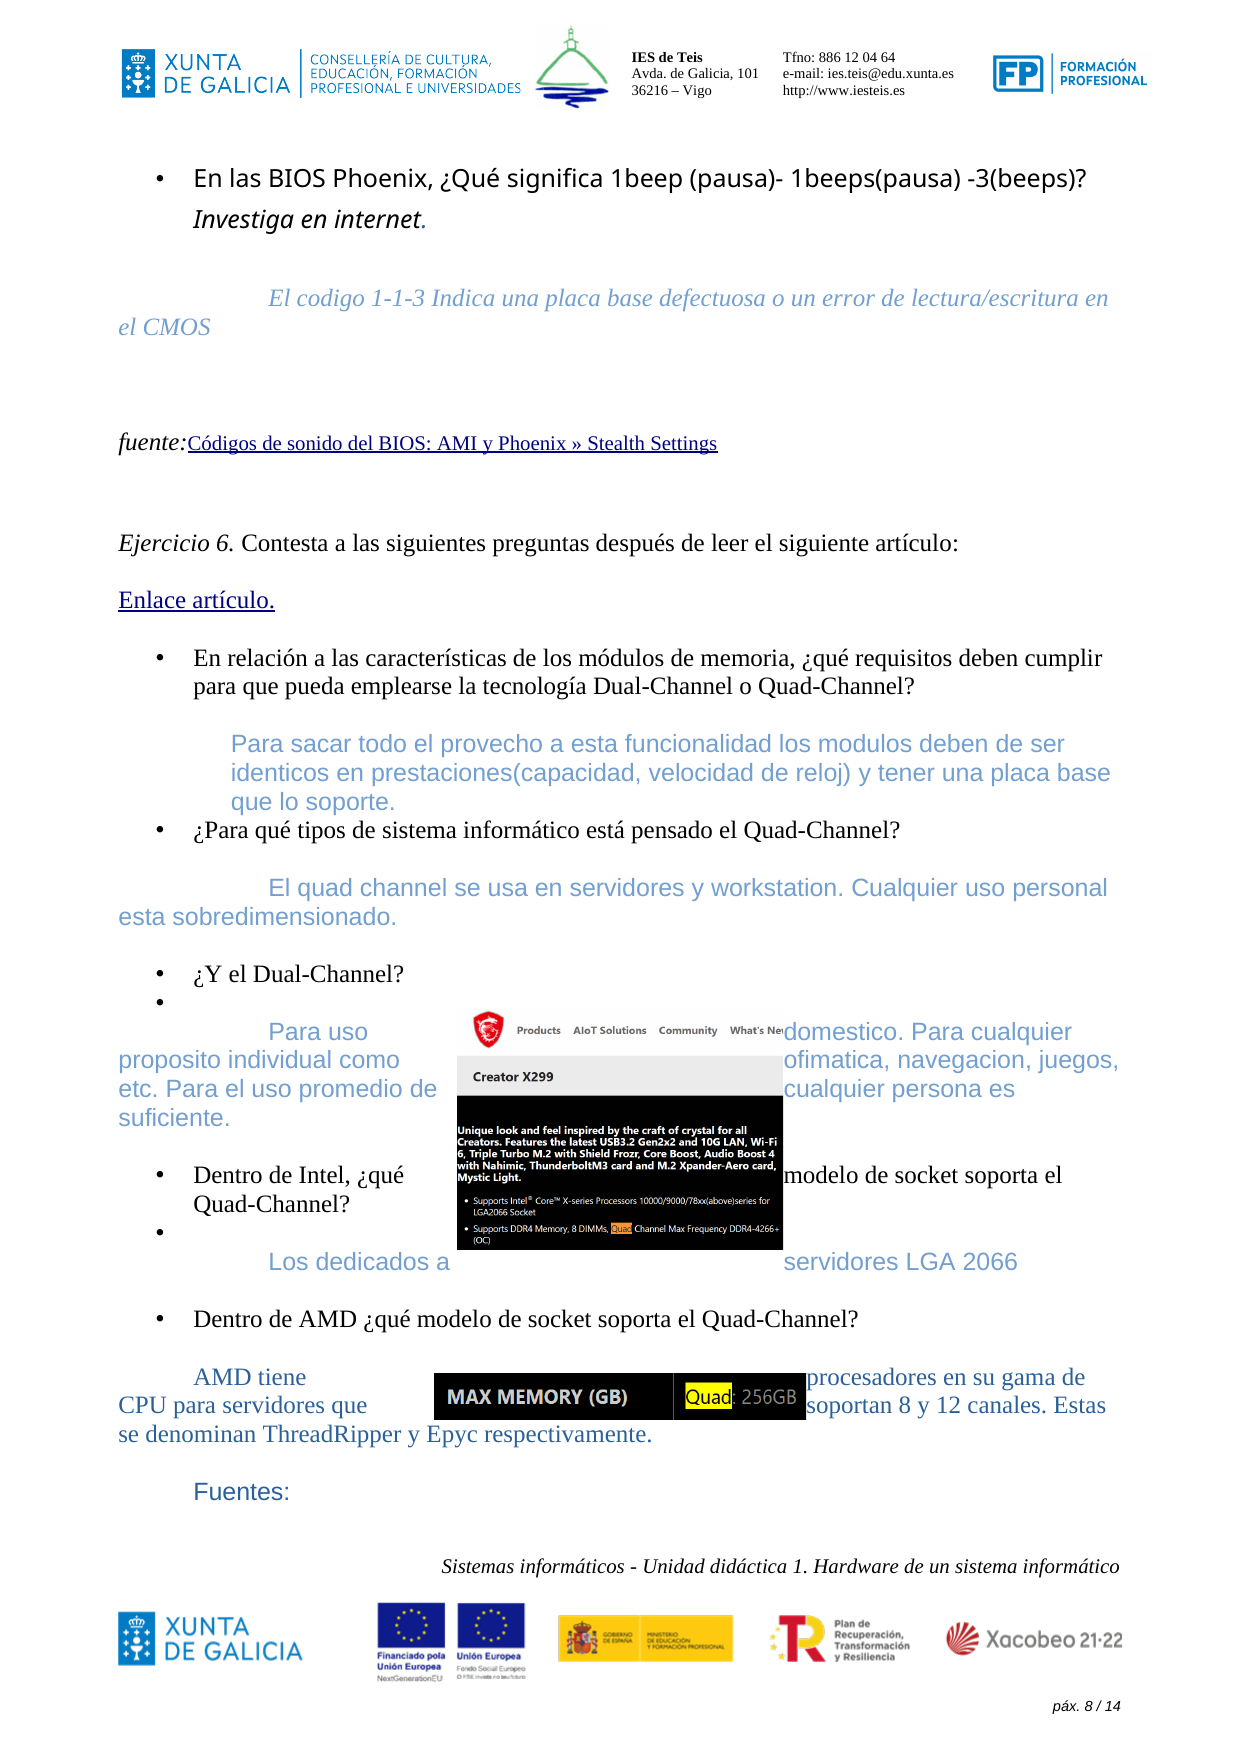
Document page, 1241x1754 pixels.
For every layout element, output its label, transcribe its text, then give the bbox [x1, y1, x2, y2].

list Dentro de AMD ¿qué modelo de socket soporta el Quad-Channel? [156, 1304, 1122, 1333]
text Para uso domestico. Para cualquier proposito individual como ofimatica, navegacion, juegos, etc. Para el uso promedio de cualquier persona es suficiente. [118, 1017, 457, 1132]
list Dentro de Intel, ¿qué modelo de socket soporta el Quad-Channel? [156, 1161, 457, 1218]
text Fuentes: [118, 1477, 1122, 1506]
text El codigo 1-1-3 Indica una placa base defectuosa o un error de lectura/escritura en el CMOS [118, 283, 1122, 340]
list ¿Y el Dual-Channel? [156, 959, 1122, 988]
text Para uso domestico. Para cualquier proposito individual como ofimatica, navegacion, juegos, etc. Para el uso promedio de cualquier persona es suficiente. [784, 1017, 1122, 1132]
list En las BIOS Phoenix, ¿Qué significa 1beep (pausa)- 1beeps(pausa) -3(beeps)? Investiga en internet. [156, 160, 1122, 235]
list En relación a las características de los módulos de memoria, ¿qué requisitos deben cumplir para que pueda emplearse la tecnología Dual-Channel o Quad-Channel? [156, 643, 1122, 700]
picture [434, 1373, 807, 1420]
text AMD tiene procesadores en su gama de CPU para servidores que soportan 8 y 12 canales. Estas se denominan ThreadRipper y Epyc respectivamente. [118, 1362, 1122, 1448]
text Enlace artículo. [118, 585, 1122, 614]
text El quad channel se usa en servidores y workstation. Cualquier uso personal esta sobredimensionado. [118, 873, 1122, 930]
picture [989, 50, 1153, 97]
text fuente:Códigos de sonido del BIOS: AMI y Phoenix » Stealth Settings [118, 427, 1122, 455]
list Dentro de Intel, ¿qué modelo de socket soporta el Quad-Channel? [784, 1161, 1122, 1218]
list ¿Para qué tipos de sistema informático está pensado el Quad-Channel? [156, 815, 1122, 844]
list Para sacar todo el provecho a esta funcionalidad los modulos deben de ser identicos en prestaciones(capacidad, velocidad de reloj) y tener una placa base que lo soporte. [193, 729, 1122, 815]
picture [534, 25, 611, 110]
picture [457, 1006, 784, 1250]
text Ejercicio 6. Contesta a las siguientes preguntas después de leer el siguiente artículo: [118, 528, 1122, 556]
picture [121, 49, 521, 98]
picture [118, 1592, 1123, 1688]
text Los dedicados a servidores LGA 2066 [118, 1247, 1122, 1276]
